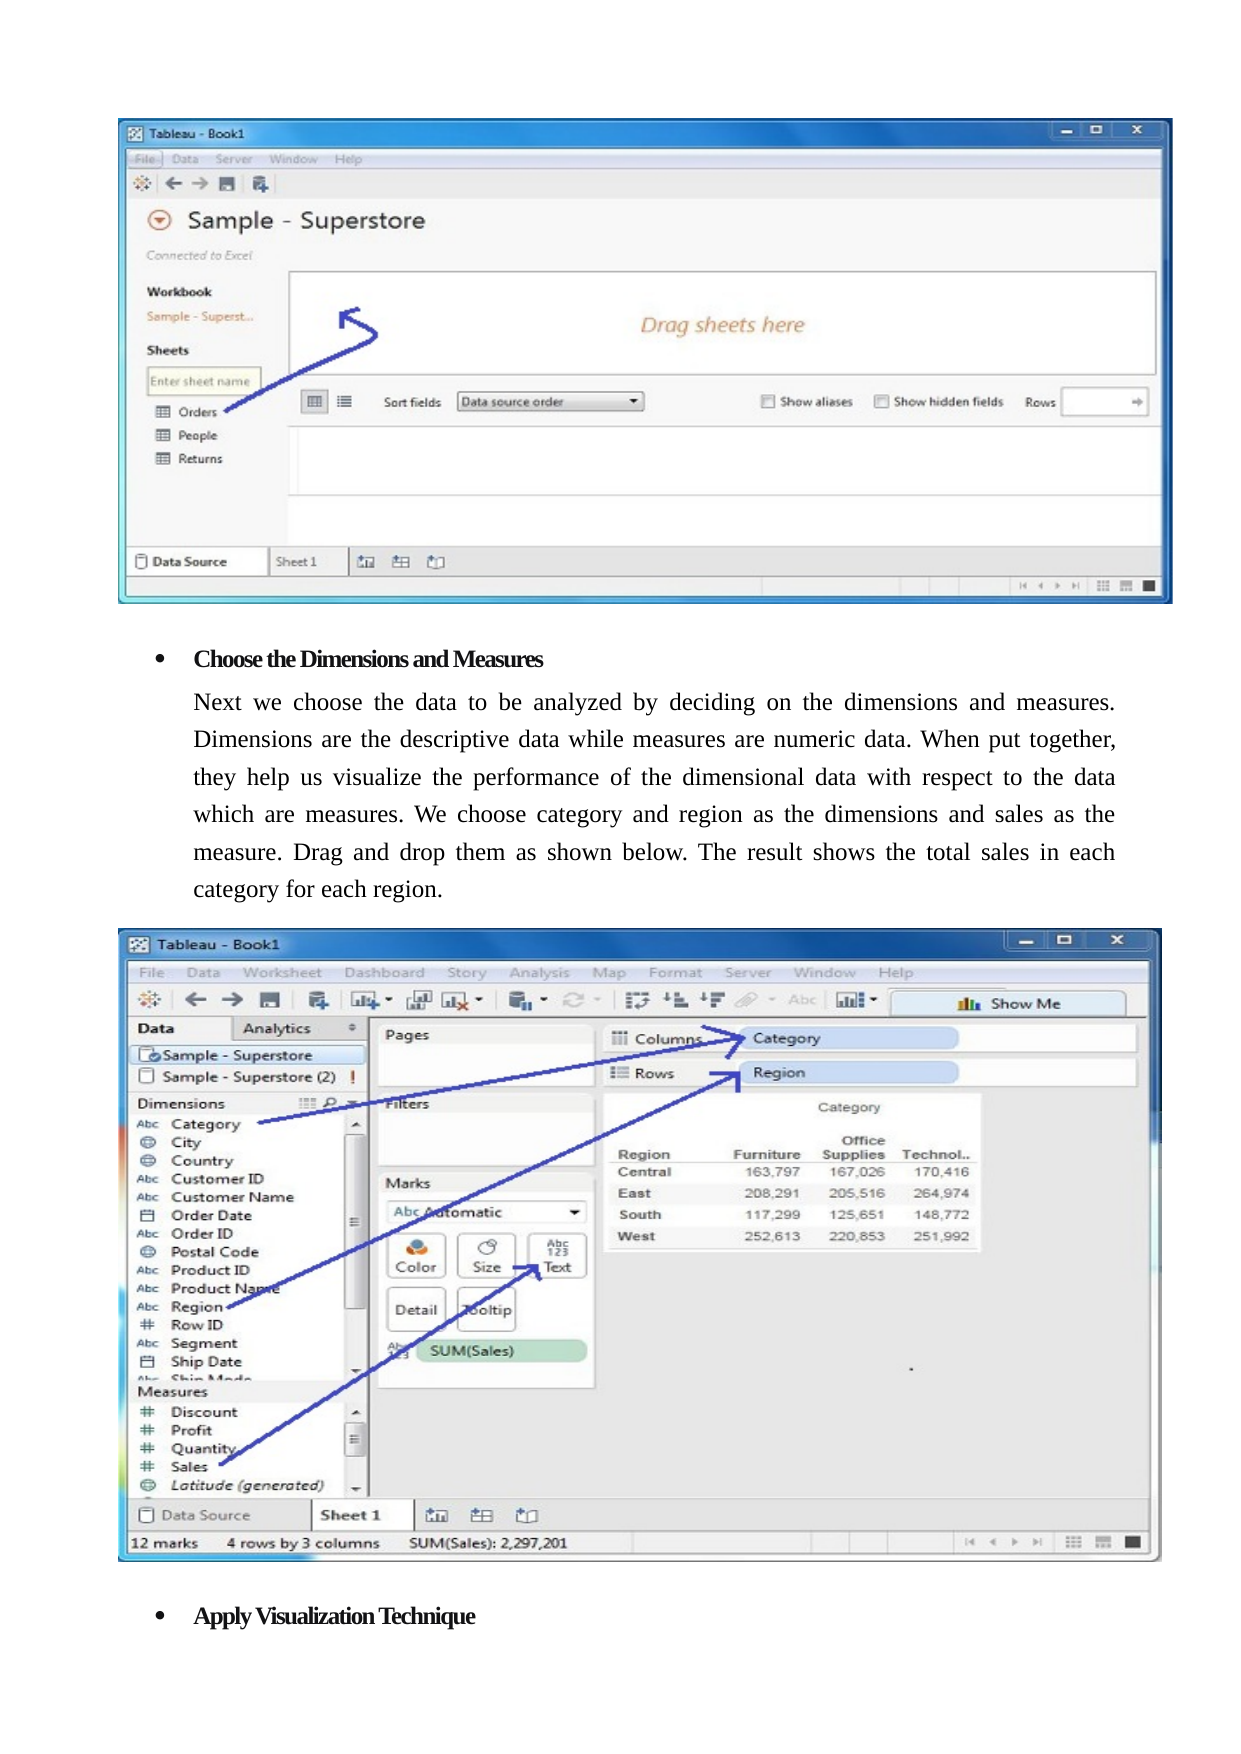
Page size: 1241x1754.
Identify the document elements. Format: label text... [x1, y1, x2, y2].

picture [118, 118, 1173, 604]
picture [118, 928, 1162, 1562]
text Next we choose the data to be analyzed by deciding on the dimensions and measures. Dimensions are the descriptive data while measures are numeric data. When put together, they help us visualize the performance of the dimensional data with respect to the data which are measures. We choose category and region as the dimensions and sales as the measure. Drag and drop them as shown below. The result shows the total sales in each category for each region. [193, 678, 1117, 903]
subtitle Apply Visualization Technique [156, 1592, 1117, 1630]
subtitle Choose the Dimensions and Measures [156, 636, 1117, 673]
